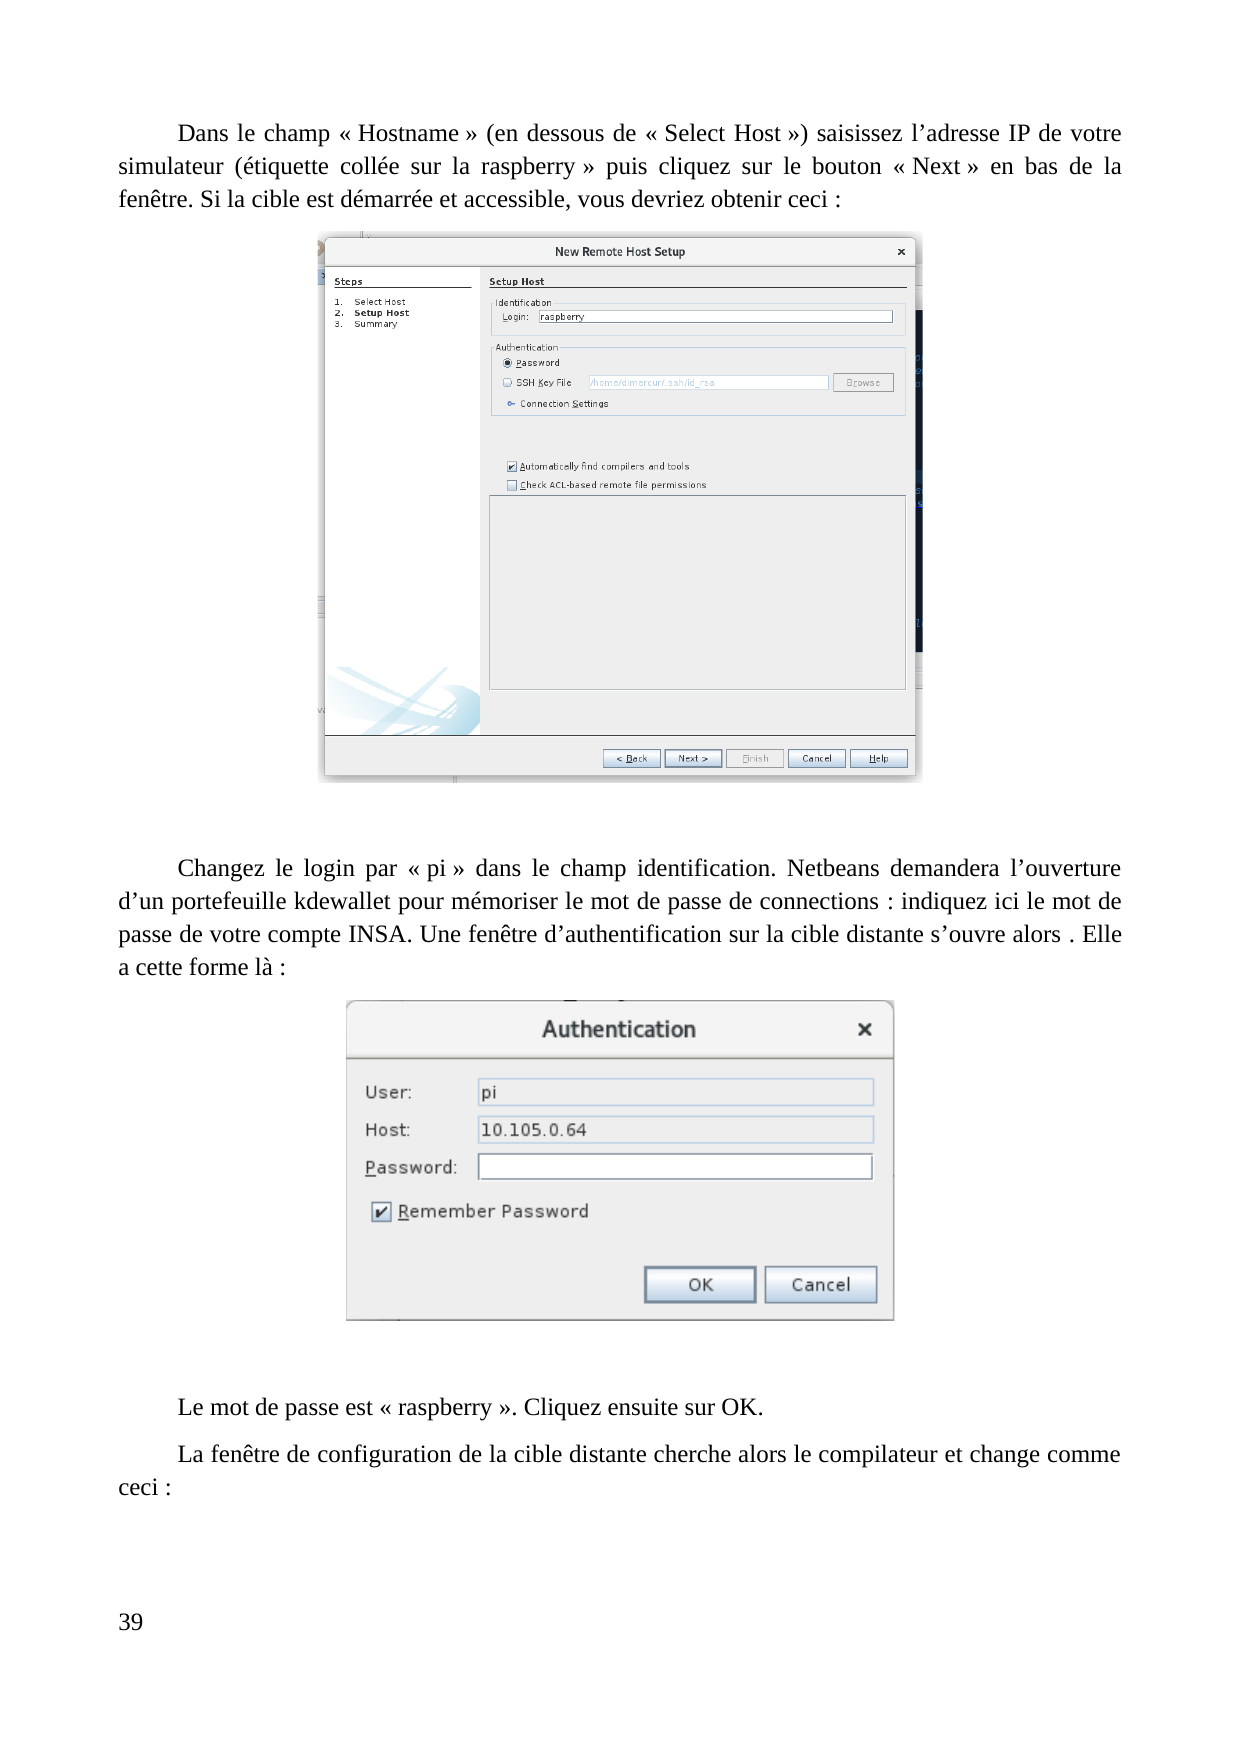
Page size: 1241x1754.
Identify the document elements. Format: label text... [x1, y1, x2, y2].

picture [346, 1000, 895, 1321]
text Le mot de passe est « raspberry ». Cliquez ensuite sur OK. [118, 1392, 1122, 1420]
text Changez le login par « pi » dans le champ identification. Netbeans demandera l’ouverture d’un portefeuille kdewallet pour mémoriser le mot de passe de connections : indiquez ici le mot de passe de votre compte INSA. Une fenêtre d’authentification sur la cible distante s’ouvre alors . Elle a cette forme là : [118, 853, 1122, 981]
text La fenêtre de configuration de la cible distante cherche alors le compilateur et change comme ceci : [118, 1439, 1122, 1501]
picture [317, 231, 923, 783]
text Dans le champ « Hostname » (en dessous de « Select Host ») saisissez l’adresse IP de votre simulateur (étiquette collée sur la raspberry » puis cliquez sur le bouton « Next » en bas de la fenêtre. Si la cible est démarrée et accessible, vous devriez obtenir ceci : [118, 118, 1122, 213]
